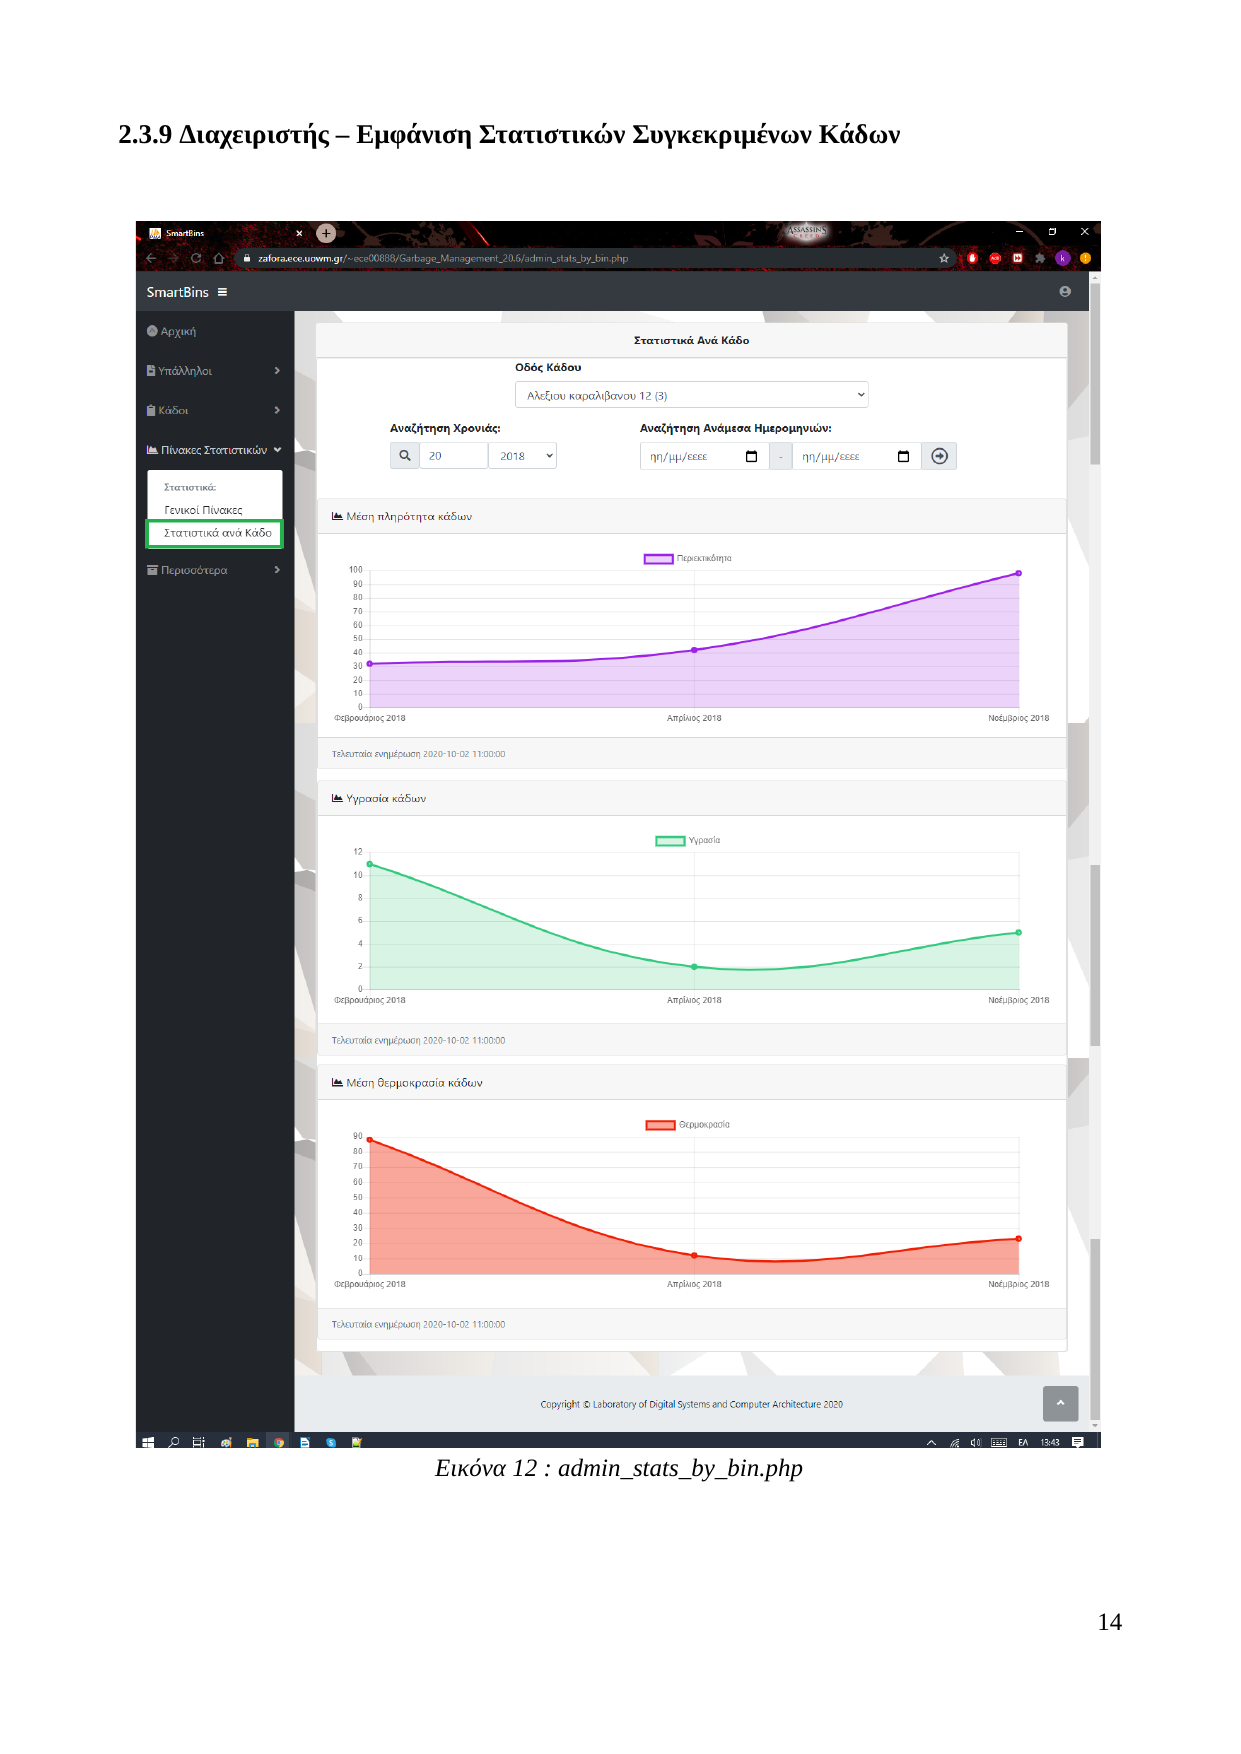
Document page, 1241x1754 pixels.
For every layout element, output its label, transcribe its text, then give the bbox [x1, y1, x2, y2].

subtitle 2.3.9 Διαχειριστής – Εμφάνιση Στατιστικών Συγκεκριμένων Κάδων [118, 118, 1122, 149]
picture [135, 221, 1105, 1448]
text Εικόνα 12 : admin_stats_by_bin.php [136, 1448, 1104, 1482]
